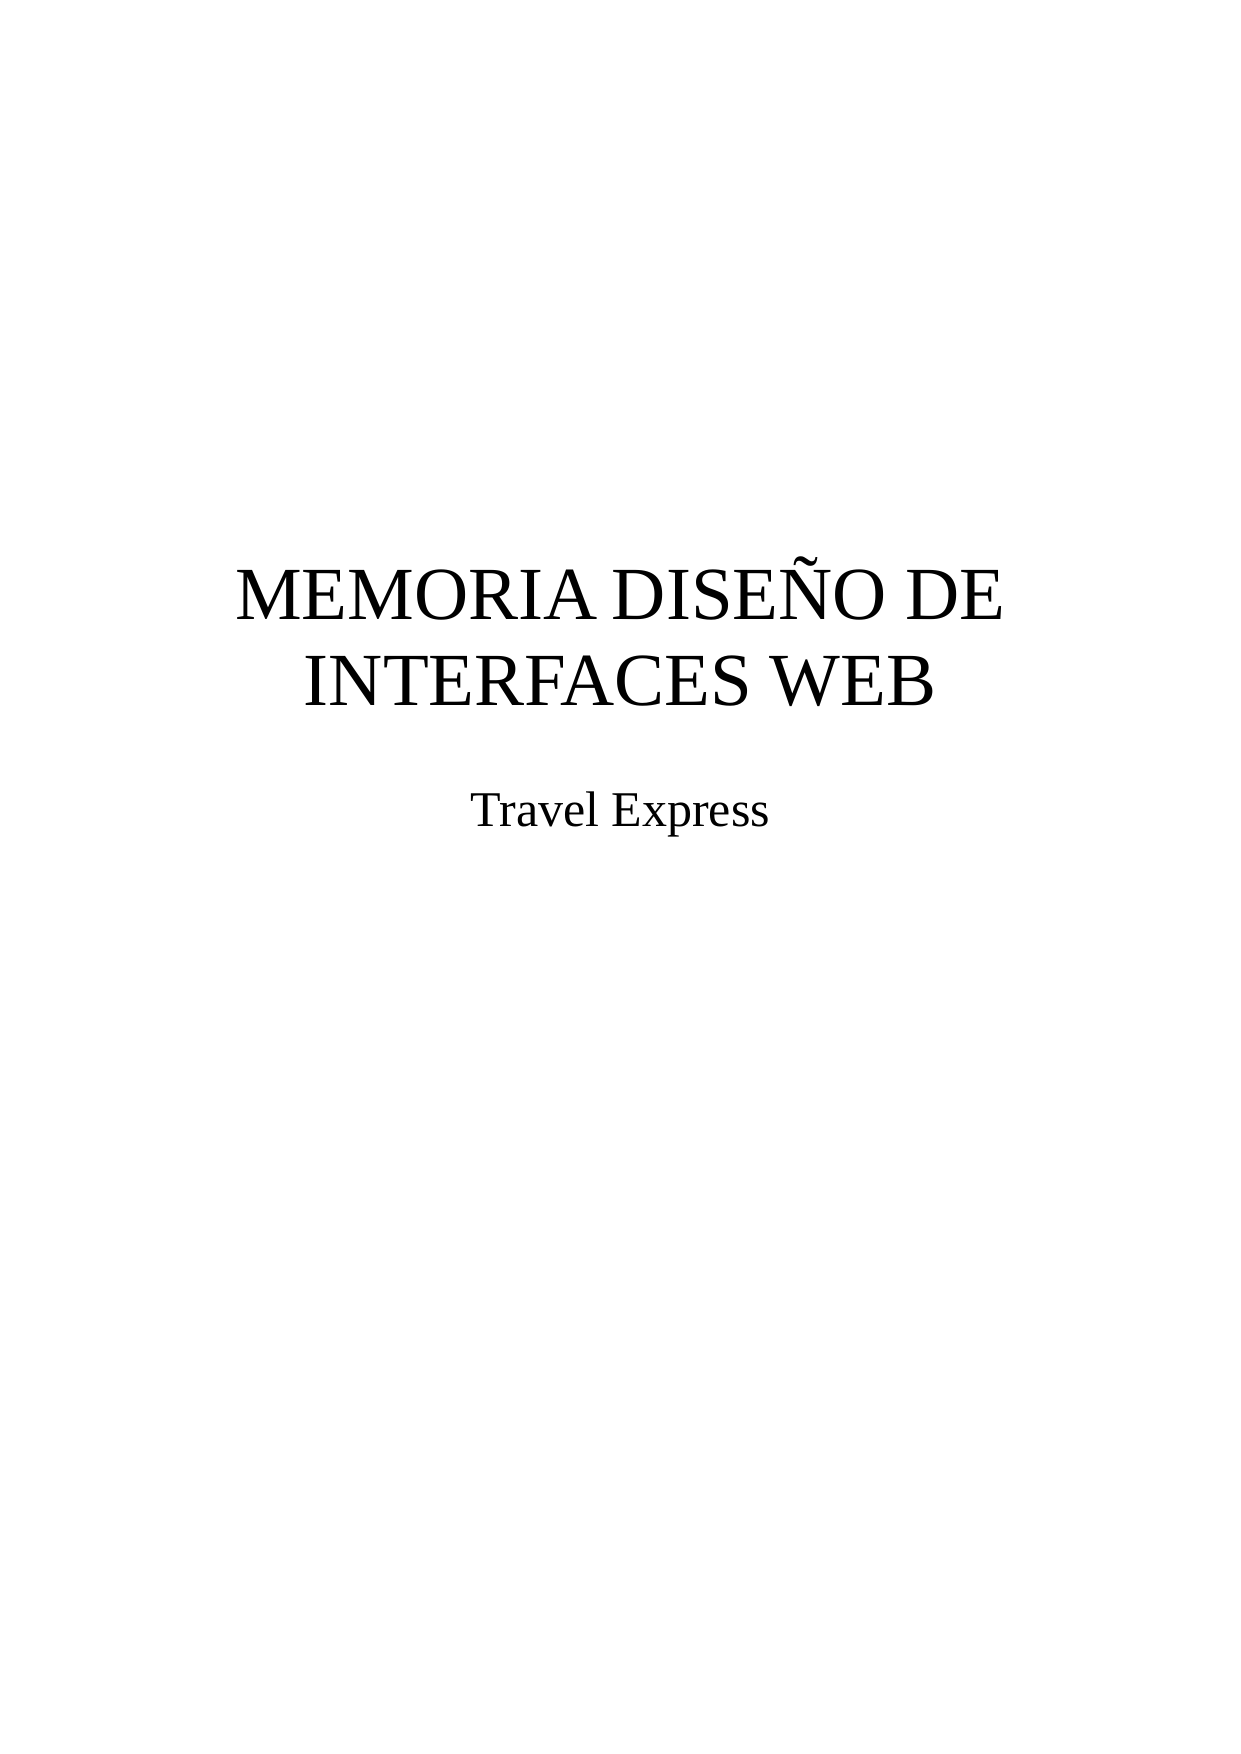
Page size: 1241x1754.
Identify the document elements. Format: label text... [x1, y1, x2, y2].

text Travel Express [118, 779, 1122, 837]
text MEMORIA DISEÑO DE [118, 549, 1122, 636]
text INTERFACES WEB [118, 636, 1122, 722]
